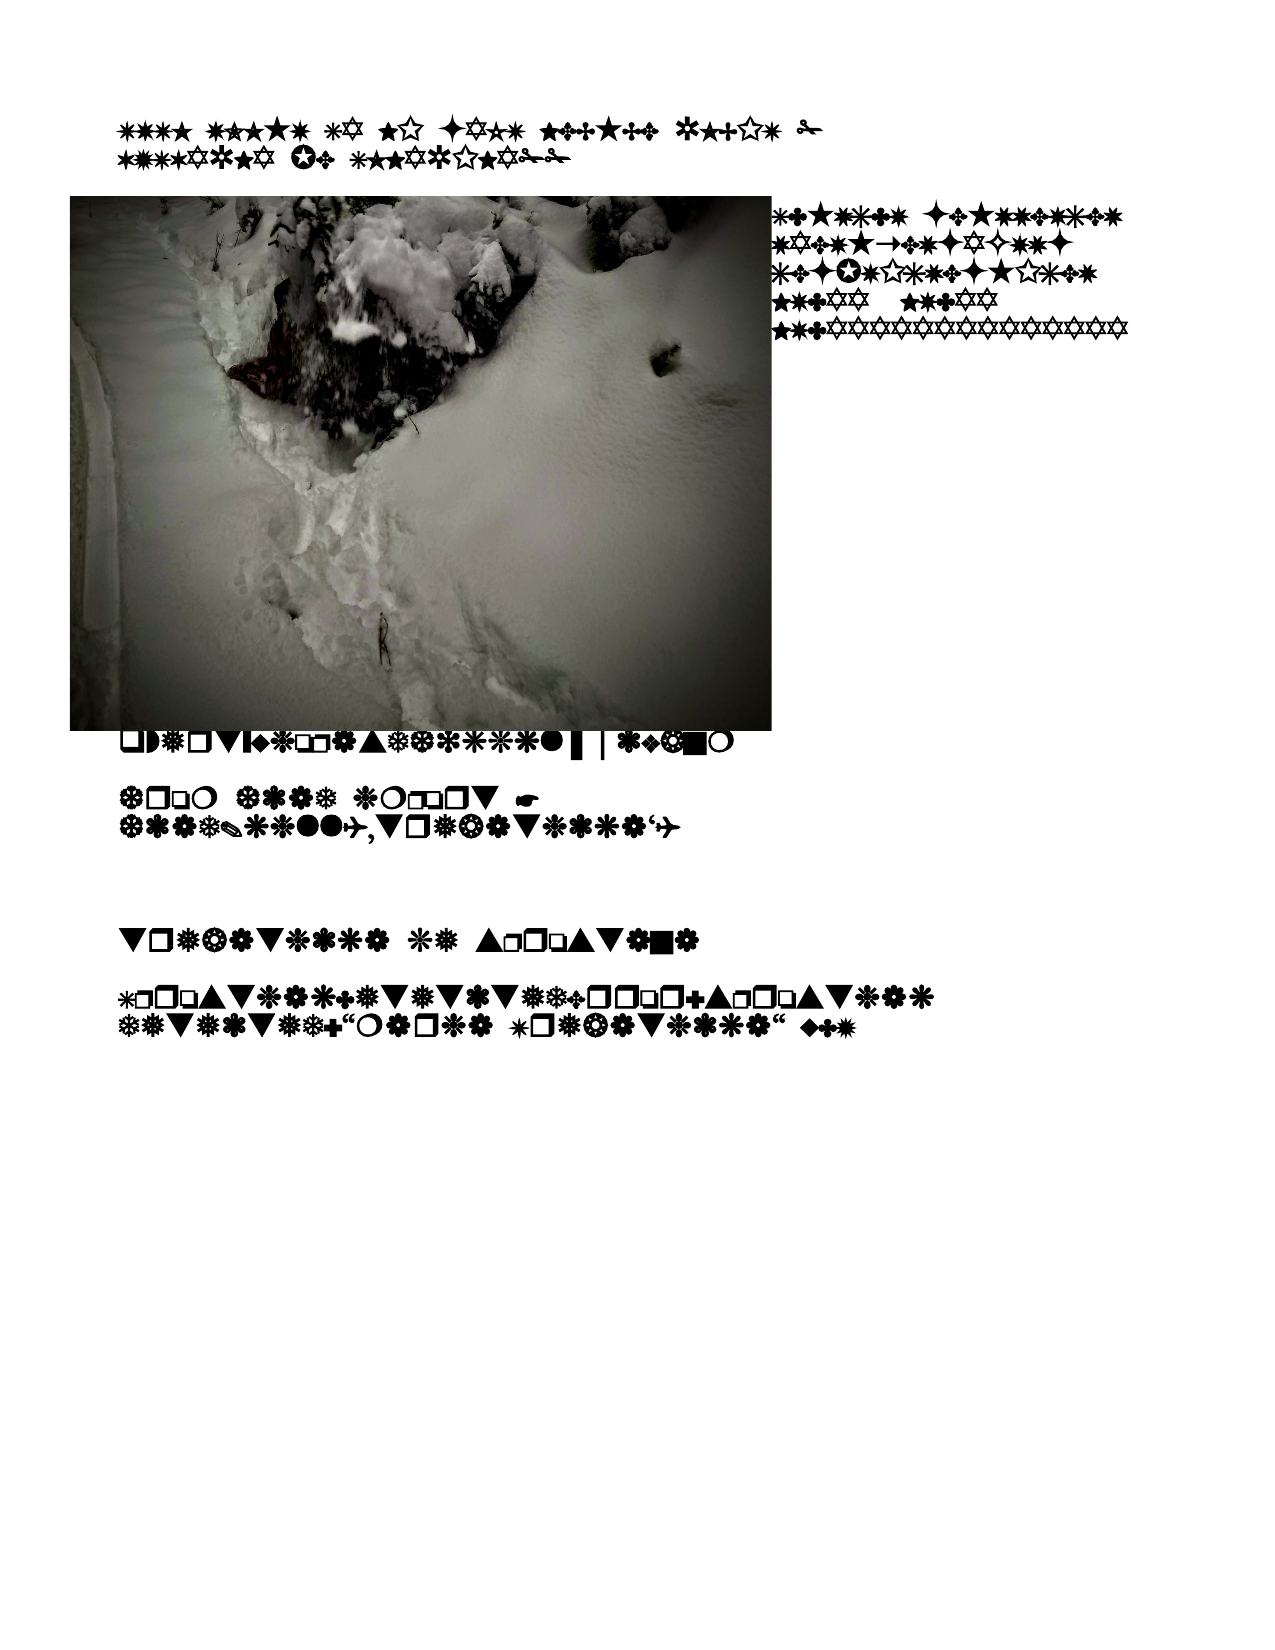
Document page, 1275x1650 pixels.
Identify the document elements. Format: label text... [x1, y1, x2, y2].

text TUTO ULOHU SA MI FAKT NECHCE ROBIT ! [118, 118, 1157, 147]
text NUDAA NUDAA NUDAAAAAAAAAAAAAA qwertyuiopasdfghjklzxcvbnm [605, 289, 1157, 759]
text QEFJUIQWEFHIQEW [772, 260, 1157, 289]
text VYTVARNA JE SOMARINA!! [118, 147, 1157, 175]
text SDHWQDU FEHWWEUQEW [772, 203, 1157, 232]
picture [69, 196, 772, 731]
text SprostiakDetetctedError:sprostiak detected:“maria Trebaticka“ uDY [118, 986, 1157, 1043]
text NUDAA NUDAA NUDAAAAAAAAAAAAAA qwertyuiopasdfghjklzxcvbnm [118, 731, 570, 759]
text fcad.kill(‚trebaticka‘) [118, 816, 1157, 844]
text trebaticka je sprostana [118, 929, 1157, 958]
text WAEUHÝEWFAGUWF [772, 232, 1157, 260]
text from fcad import * [118, 787, 1157, 816]
